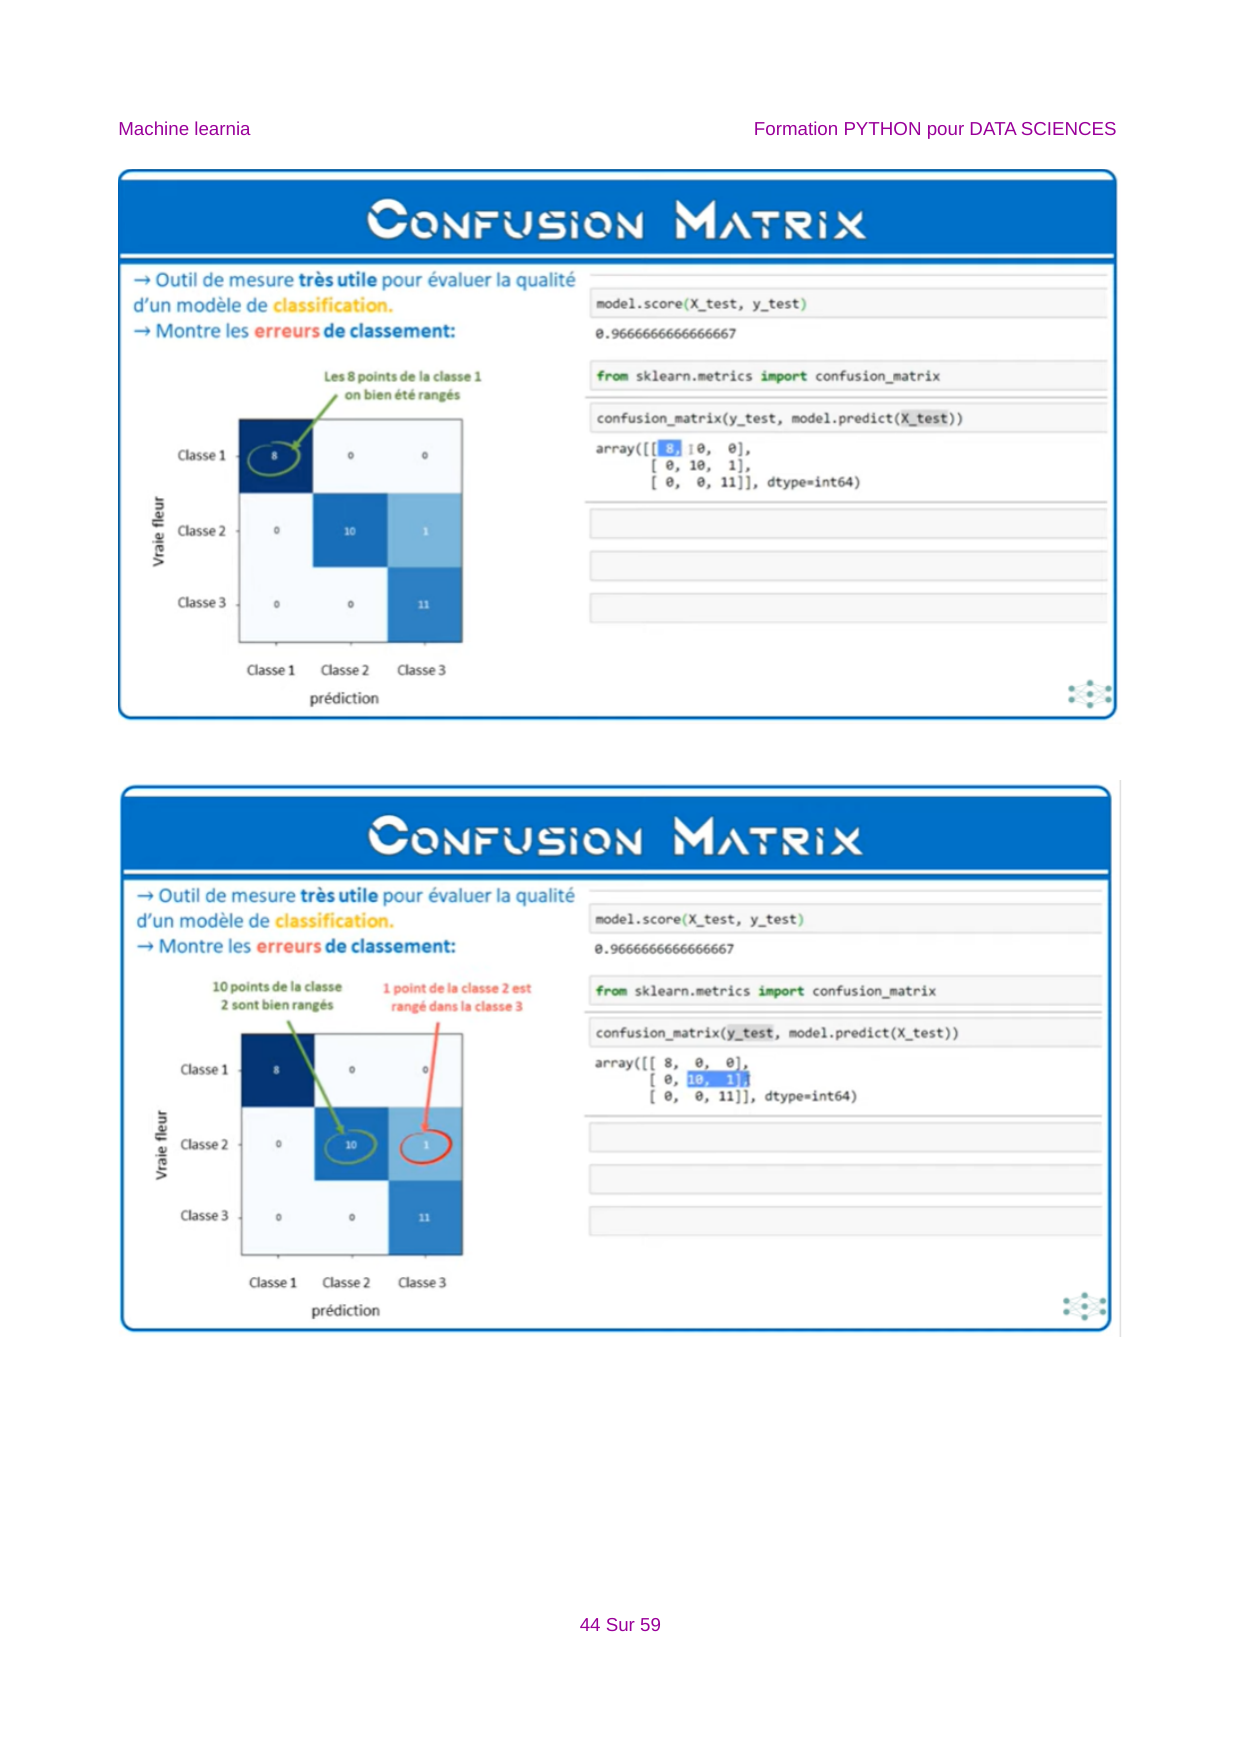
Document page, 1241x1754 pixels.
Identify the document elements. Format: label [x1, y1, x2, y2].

picture [118, 780, 1122, 1337]
picture [118, 169, 1122, 725]
